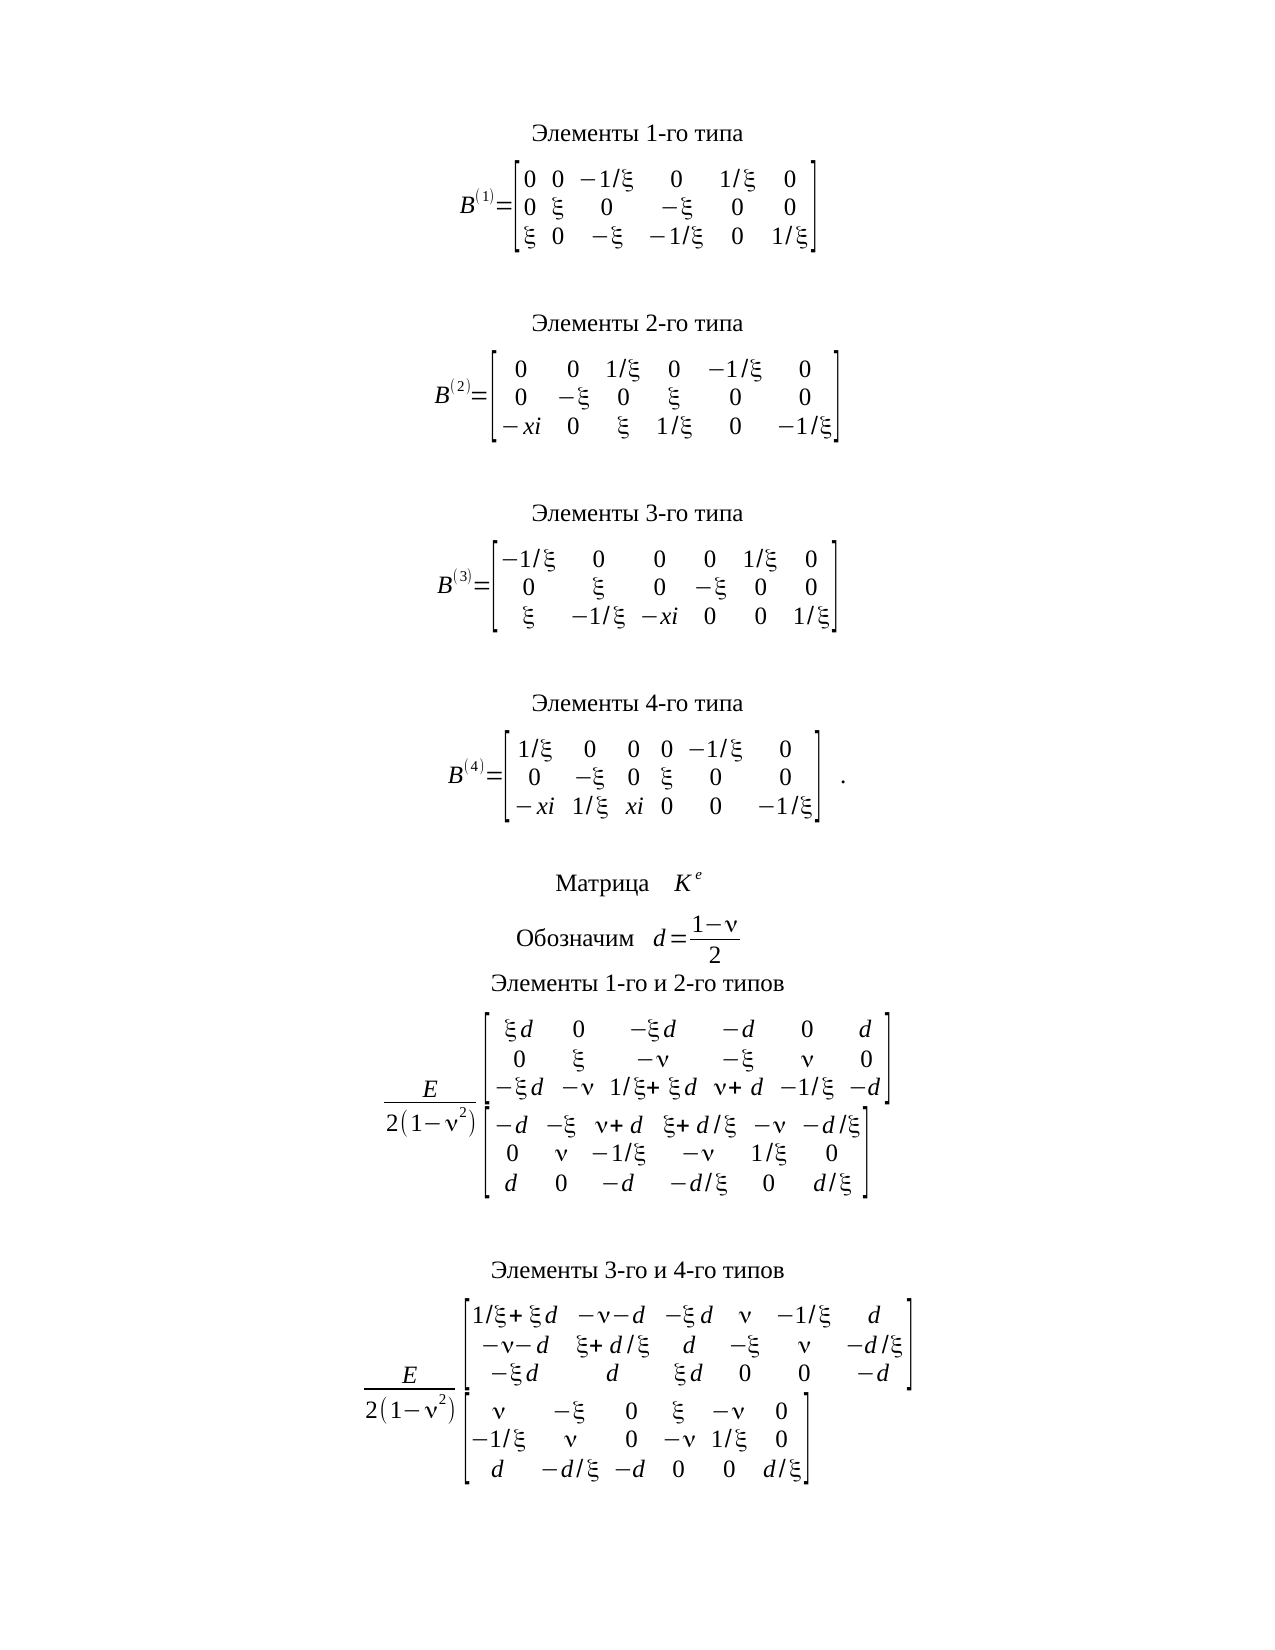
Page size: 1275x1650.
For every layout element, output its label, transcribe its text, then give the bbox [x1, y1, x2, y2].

text Элементы 3-го и 4-го типов [118, 1255, 1157, 1283]
text Элементы 4-го типа [118, 688, 1157, 717]
text Элементы 3-го типа [118, 498, 1157, 527]
text Элементы 2-го типа [118, 308, 1157, 337]
text Элементы 1-го и 2-го типов [118, 968, 1157, 997]
text Элементы 1-го типа [118, 118, 1157, 147]
text . [118, 729, 1157, 824]
text Обозначим [118, 909, 1157, 968]
text Матрица [118, 866, 1157, 897]
